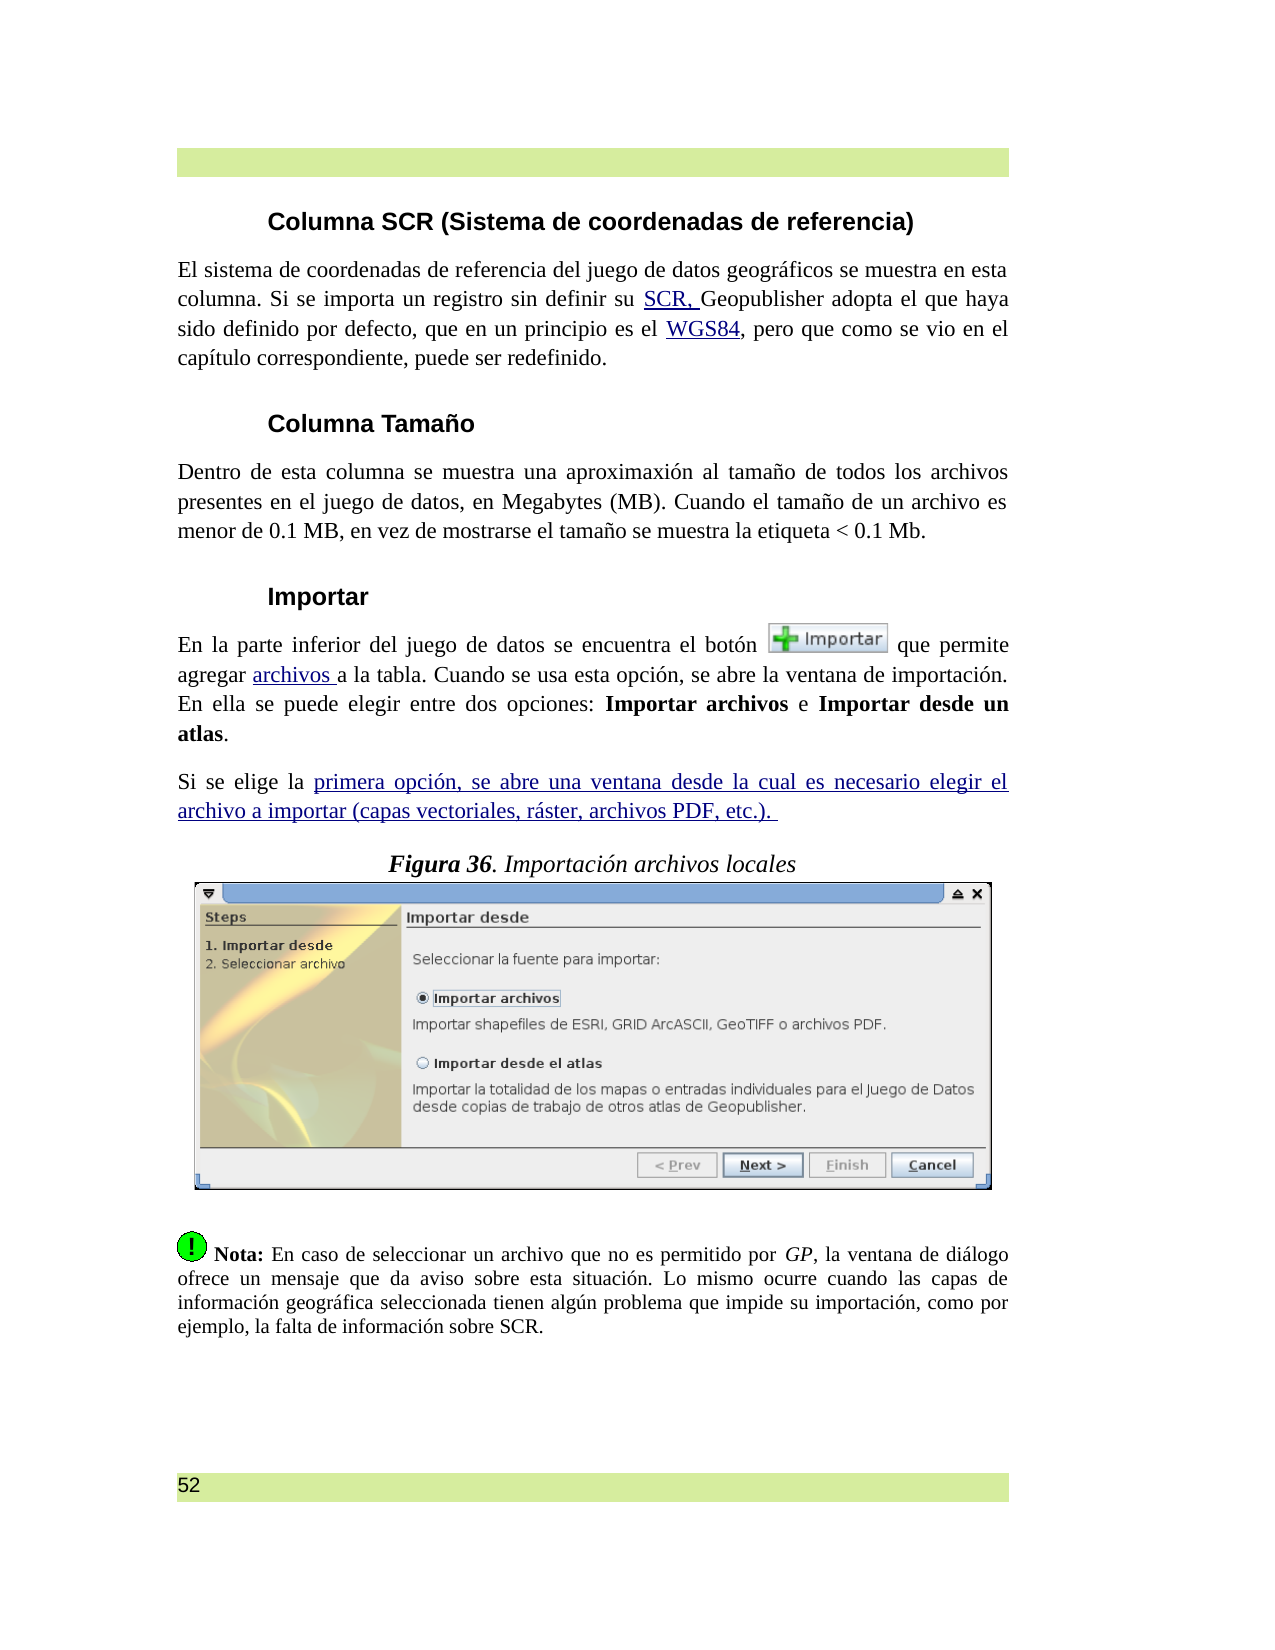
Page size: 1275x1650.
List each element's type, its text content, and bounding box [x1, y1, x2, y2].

picture [194, 882, 992, 1190]
text Nota: En caso de seleccionar un archivo que no es permitido por GP, la ventana de diálogo ofrece un mensaje que da aviso sobre esta situación. Lo mismo ocurre cuando las capas de información geográfica seleccionada tienen algún problema que impide su importación, como por ejemplo, la falta de información sobre SCR. [177, 1232, 1009, 1338]
text En la parte inferior del juego de datos se encuentra el botón que permite agregar archivos a la tabla. Cuando se usa esta opción, se abre la ventana de importación. En ella se puede elegir entre dos opciones: Importar archivos e Importar desde un atlas. [177, 629, 1009, 747]
text Figura 36. Importación archivos locales [177, 849, 1009, 878]
subtitle Importar [177, 582, 1009, 611]
subtitle Columna Tamaño [177, 409, 1009, 438]
subtitle Columna SCR (Sistema de coordenadas de referencia) [177, 207, 1009, 235]
text Si se elige la primera opción, se abre una ventana desde la cual es necesario elegir el archivo a importar (capas vectoriales, ráster, archivos PDF, etc.). [177, 766, 1009, 824]
text Dentro de esta columna se muestra una aproximaxión al tamaño de todos los archivos presentes en el juego de datos, en Megabytes (MB). Cuando el tamaño de un archivo es menor de 0.1 MB, en vez de mostrarse el tamaño se muestra la etiqueta < 0.1 Mb. [177, 456, 1009, 545]
text El sistema de coordenadas de referencia del juego de datos geográficos se muestra en esta columna. Si se importa un registro sin definir su SCR, Geopublisher adopta el que haya sido definido por defecto, que en un principio es el WGS84, pero que como se vio en el capítulo correspondiente, puede ser redefinido. [177, 254, 1009, 372]
picture [767, 623, 889, 653]
